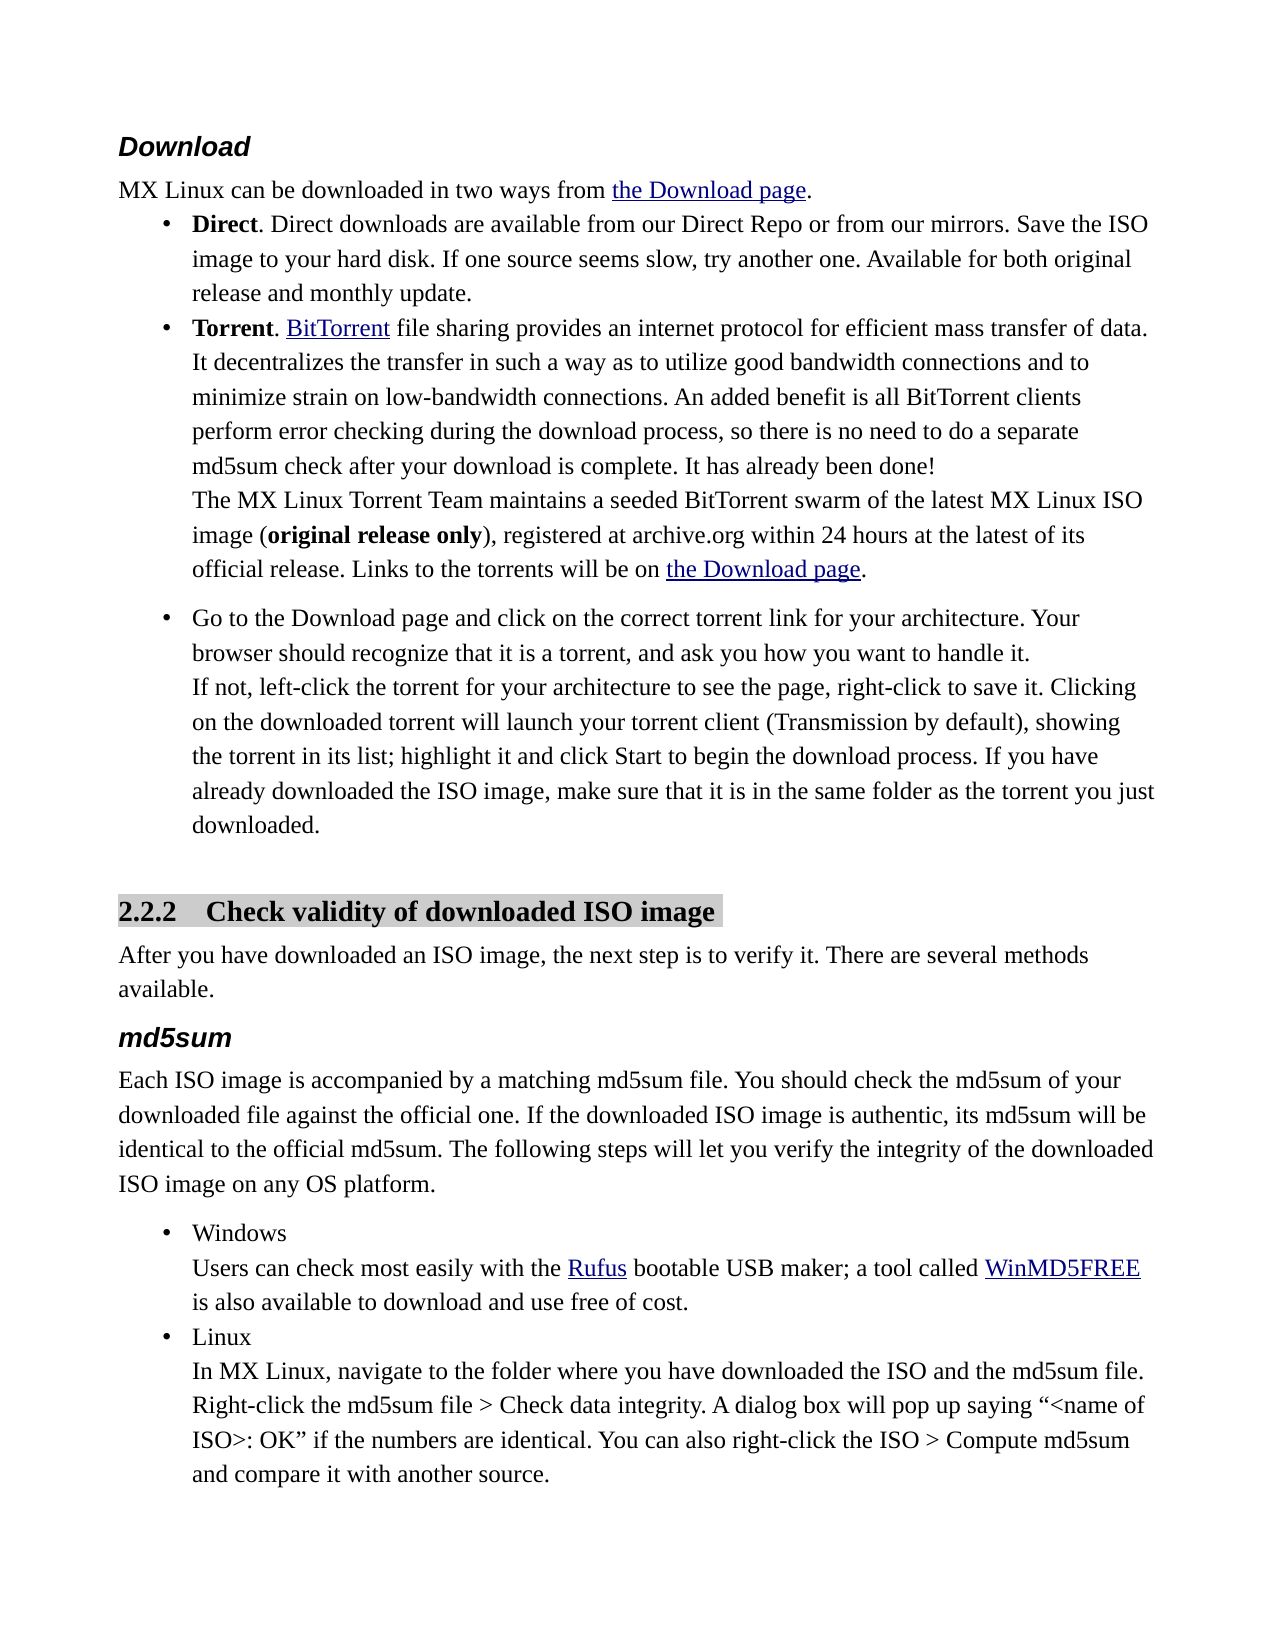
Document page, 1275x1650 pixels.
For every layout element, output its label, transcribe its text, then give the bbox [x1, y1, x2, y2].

list Users can check most easily with the Rufus bootable USB maker; a tool called WinMD5FREE is also available to download and use free of cost. [162, 1253, 1157, 1316]
list Torrent. BitTorrent file sharing provides an internet protocol for efficient mass transfer of data. It decentralizes the transfer in such a way as to utilize good bandwidth connections and to minimize strain on low-bandwidth connections. An added benefit is all BitTorrent clients perform error checking during the download process, so there is no need to do a separate md5sum check after your download is complete. It has already been done! [162, 313, 1157, 479]
list In MX Linux, navigate to the folder where you have downloaded the ISO and the md5sum file. Right-click the md5sum file > Check data integrity. A dialog box will pop up saying “<name of ISO>: OK” if the numbers are identical. You can also right-click the ISO > Compute md5sum and compare it with another source. [162, 1356, 1157, 1488]
list Direct. Direct downloads are available from our Direct Repo or from our mirrors. Save the ISO image to your hard disk. If one source seems slow, try another one. Available for both original release and monthly update. [162, 209, 1157, 307]
subtitle 2.2.2 Check validity of downloaded ISO image [723, 894, 1157, 927]
list Windows [162, 1218, 1157, 1247]
subtitle md5sum [118, 1021, 1157, 1053]
text After you have downloaded an ISO image, the next step is to verify it. There are several methods available. [118, 940, 1157, 1003]
subtitle Download [118, 131, 1157, 162]
list Go to the Download page and click on the correct torrent link for your architecture. Your browser should recognize that it is a torrent, and ask you how you want to handle it. [162, 603, 1157, 667]
list The MX Linux Torrent Team maintains a seeded BitTorrent swarm of the latest MX Linux ISO image (original release only), registered at archive.org within 24 hours at the latest of its official release. Links to the torrents will be on the Download page. [162, 485, 1157, 583]
text Each ISO image is accompanied by a matching md5sum file. You should check the md5sum of your downloaded file against the official one. If the downloaded ISO image is authentic, its md5sum will be identical to the official md5sum. The following steps will let you verify the integrity of the downloaded ISO image on any OS platform. [118, 1066, 1157, 1198]
text MX Linux can be downloaded in two ways from the Download page. [118, 175, 1157, 204]
list If not, left-click the torrent for your architecture to see the page, right-click to save it. Clicking on the downloaded torrent will launch your torrent client (Transmission by default), showing the torrent in its list; highlight it and click Start to begin the download process. If you have already downloaded the ISO image, make sure that it is in the same folder as the torrent you just downloaded. [162, 672, 1157, 839]
list Linux [162, 1322, 1157, 1350]
